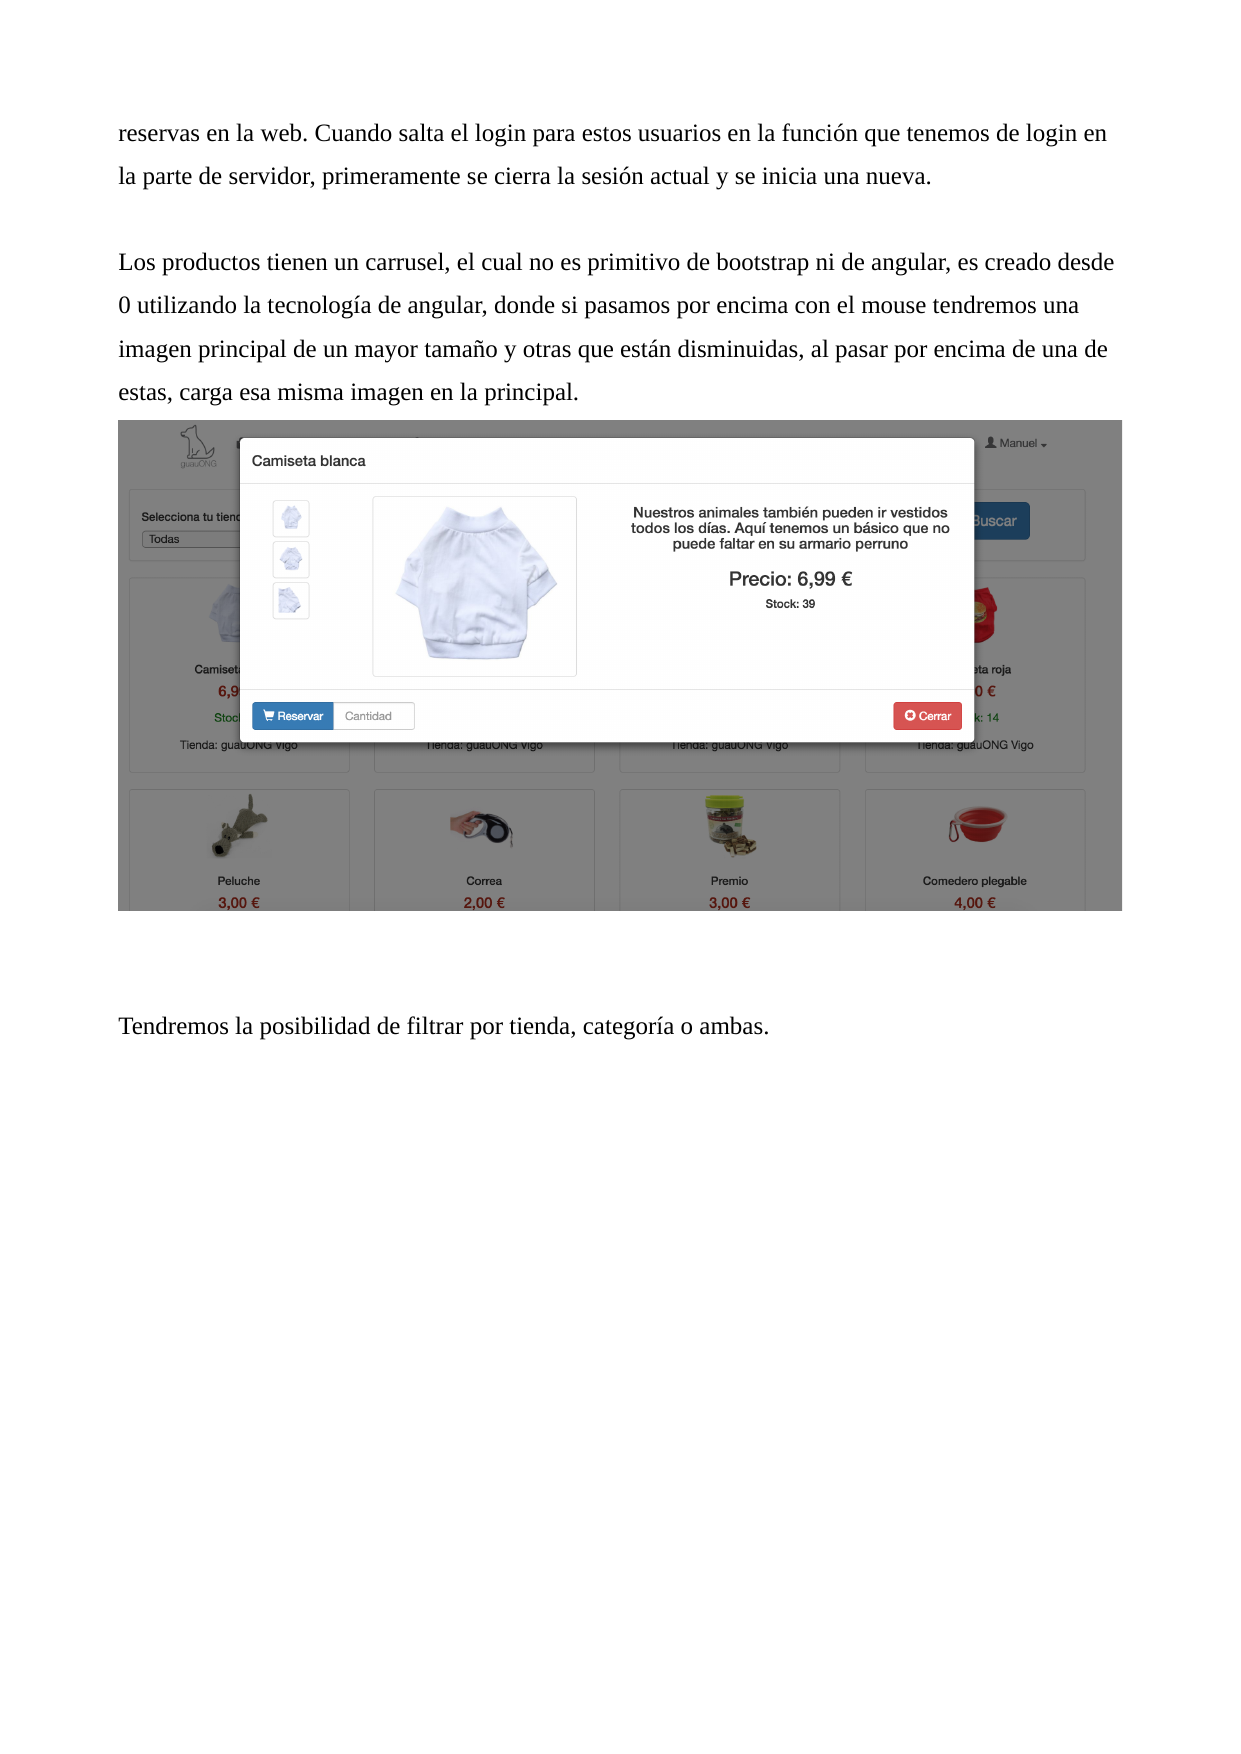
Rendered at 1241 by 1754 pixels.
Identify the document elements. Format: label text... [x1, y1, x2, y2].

text reservas en la web. Cuando salta el login para estos usuarios en la función que tenemos de login en la parte de servidor, primeramente se cierra la sesión actual y se inicia una nueva. [118, 118, 1122, 190]
picture [118, 420, 1123, 911]
text Tendremos la posibilidad de filtrar por tienda, categoría o ambas. [118, 1011, 1122, 1039]
text Los productos tienen un carrusel, el cual no es primitivo de bootstrap ni de angular, es creado desde 0 utilizando la tecnología de angular, donde si pasamos por encima con el mouse tendremos una imagen principal de un mayor tamaño y otras que están disminuidas, al pasar por encima de una de estas, carga esa misma imagen en la principal. [118, 247, 1122, 406]
